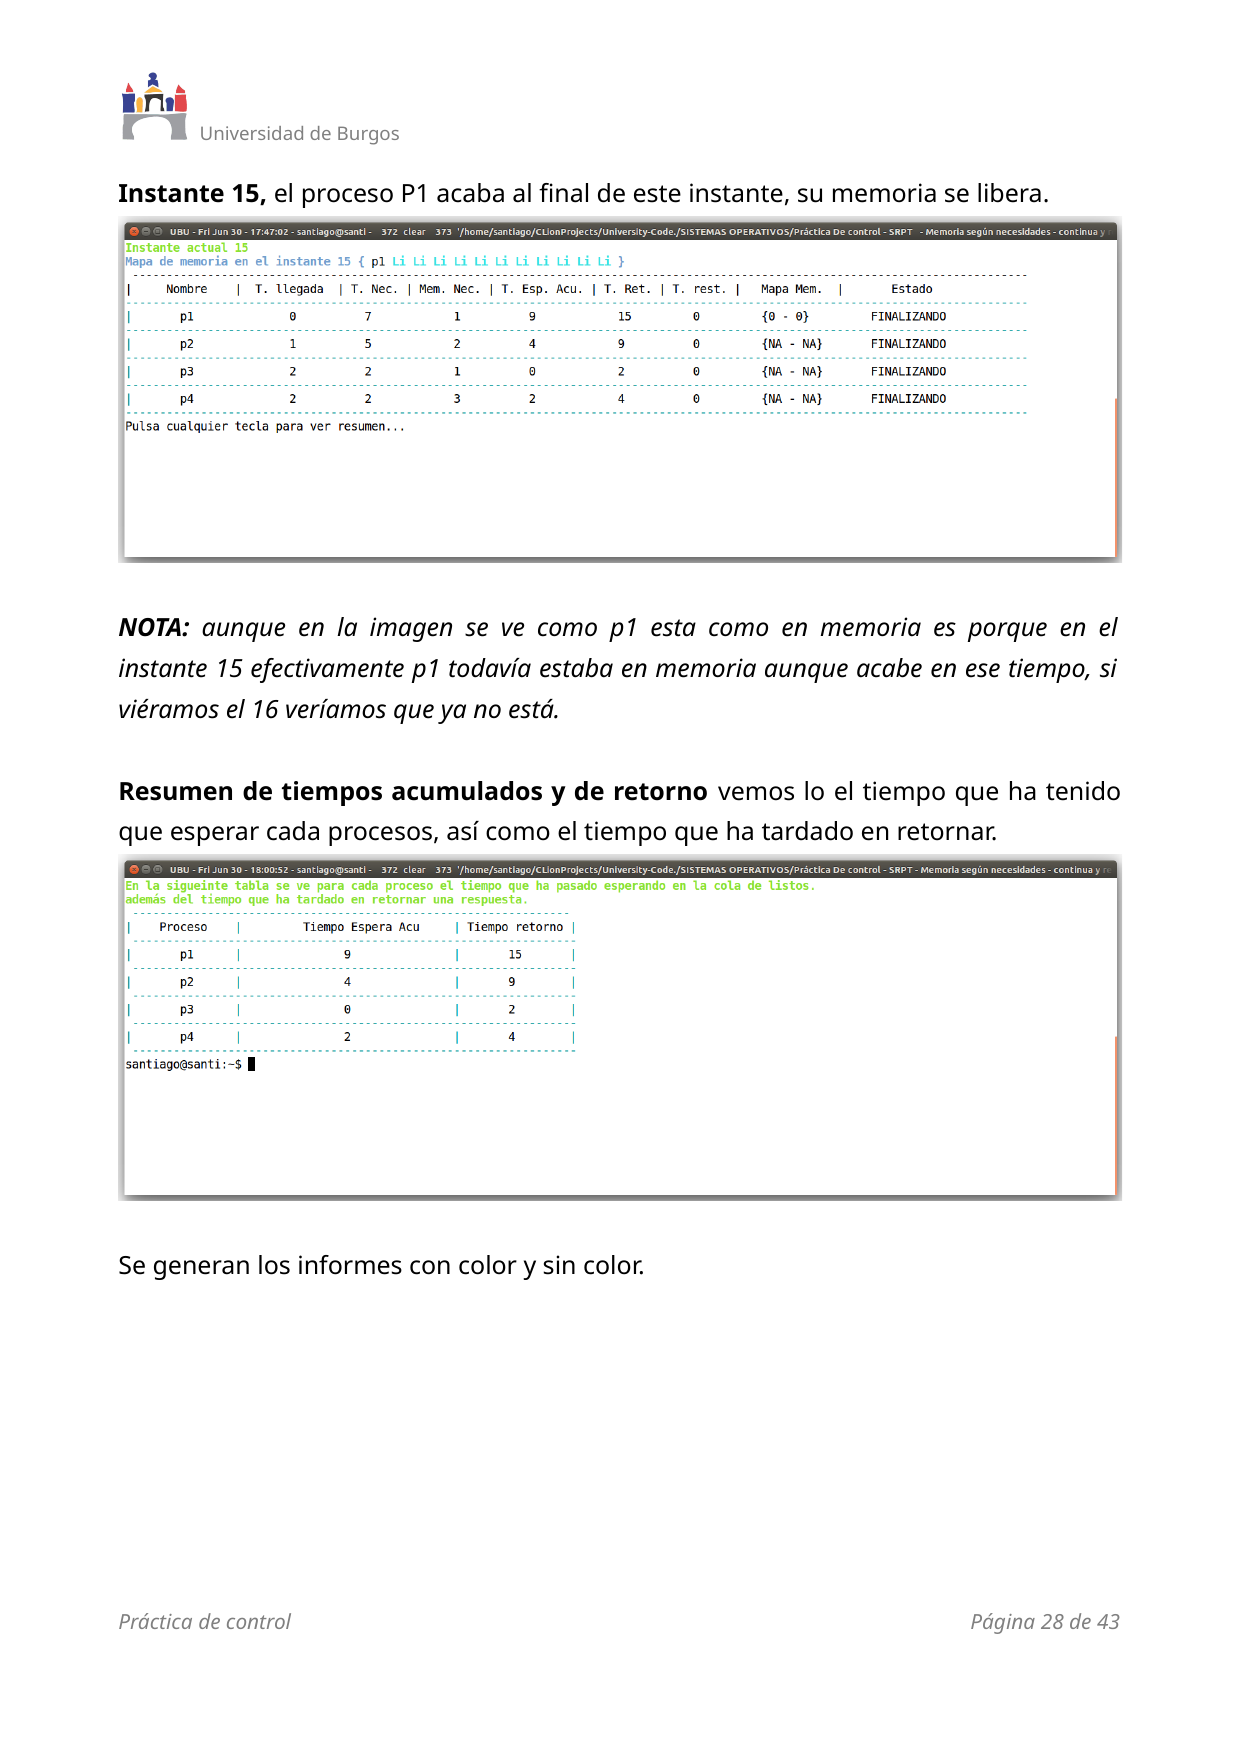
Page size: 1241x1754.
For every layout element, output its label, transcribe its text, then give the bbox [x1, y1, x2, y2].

picture [118, 216, 1123, 563]
text Resumen de tiempos acumulados y de retorno vemos lo el tiempo que ha tenido que esperar cada procesos, así como el tiempo que ha tardado en retornar. [118, 773, 1122, 848]
text Instante 15, el proceso P1 acaba al final de este instante, su memoria se libera. [118, 176, 1122, 210]
text Se generan los informes con color y sin color. [118, 1248, 1122, 1282]
picture [117, 72, 189, 142]
picture [118, 854, 1123, 1201]
text NOTA: aunque en la imagen se ve como p1 esta como en memoria es porque en el instante 15 efectivamente p1 todavía estaba en memoria aunque acabe en ese tiempo, si viéramos el 16 veríamos que ya no está. [118, 610, 1122, 726]
